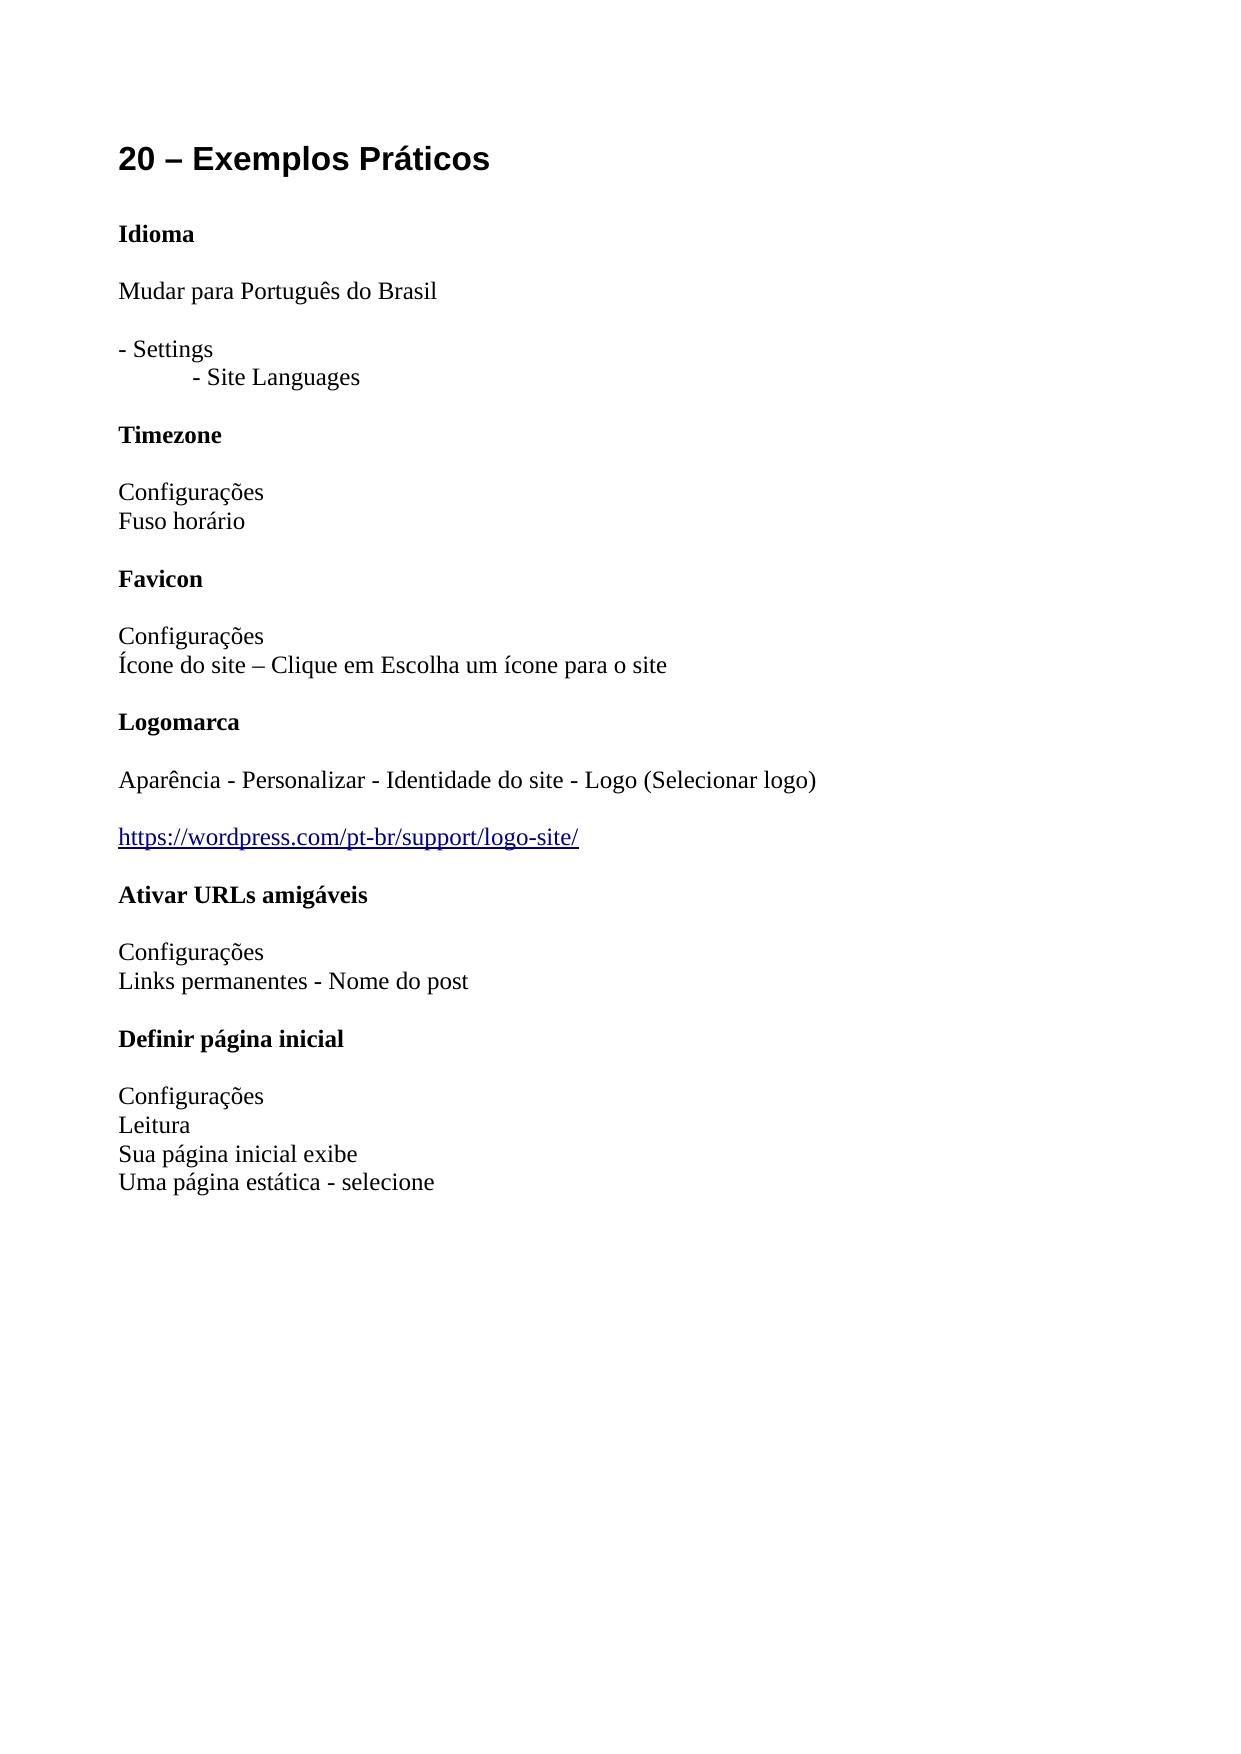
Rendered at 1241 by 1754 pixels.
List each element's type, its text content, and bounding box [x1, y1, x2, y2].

text https://wordpress.com/pt-br/support/logo-site/ [118, 822, 1122, 851]
text Leitura [118, 1110, 1122, 1139]
text Configurações [118, 621, 1122, 650]
text Sua página inicial exibe [118, 1139, 1122, 1167]
text Definir página inicial [118, 1024, 1122, 1052]
text - Site Languages [118, 362, 1122, 391]
text - Settings [118, 334, 1122, 362]
subtitle 20 – Exemplos Práticos [118, 139, 1122, 177]
text Fuso horário [118, 506, 1122, 535]
text Ícone do site – Clique em Escolha um ícone para o site [118, 650, 1122, 679]
text Idioma [118, 219, 1122, 247]
text Logomarca [118, 707, 1122, 736]
text Mudar para Português do Brasil [118, 276, 1122, 305]
text Configurações [118, 1081, 1122, 1110]
text Timezone [118, 420, 1122, 449]
text Uma página estática - selecione [118, 1167, 1122, 1196]
text Favicon [118, 564, 1122, 592]
text Links permanentes - Nome do post [118, 966, 1122, 995]
text Configurações [118, 477, 1122, 506]
text Aparência - Personalizar - Identidade do site - Logo (Selecionar logo) [118, 765, 1122, 794]
text Ativar URLs amigáveis [118, 880, 1122, 909]
text Configurações [118, 937, 1122, 966]
